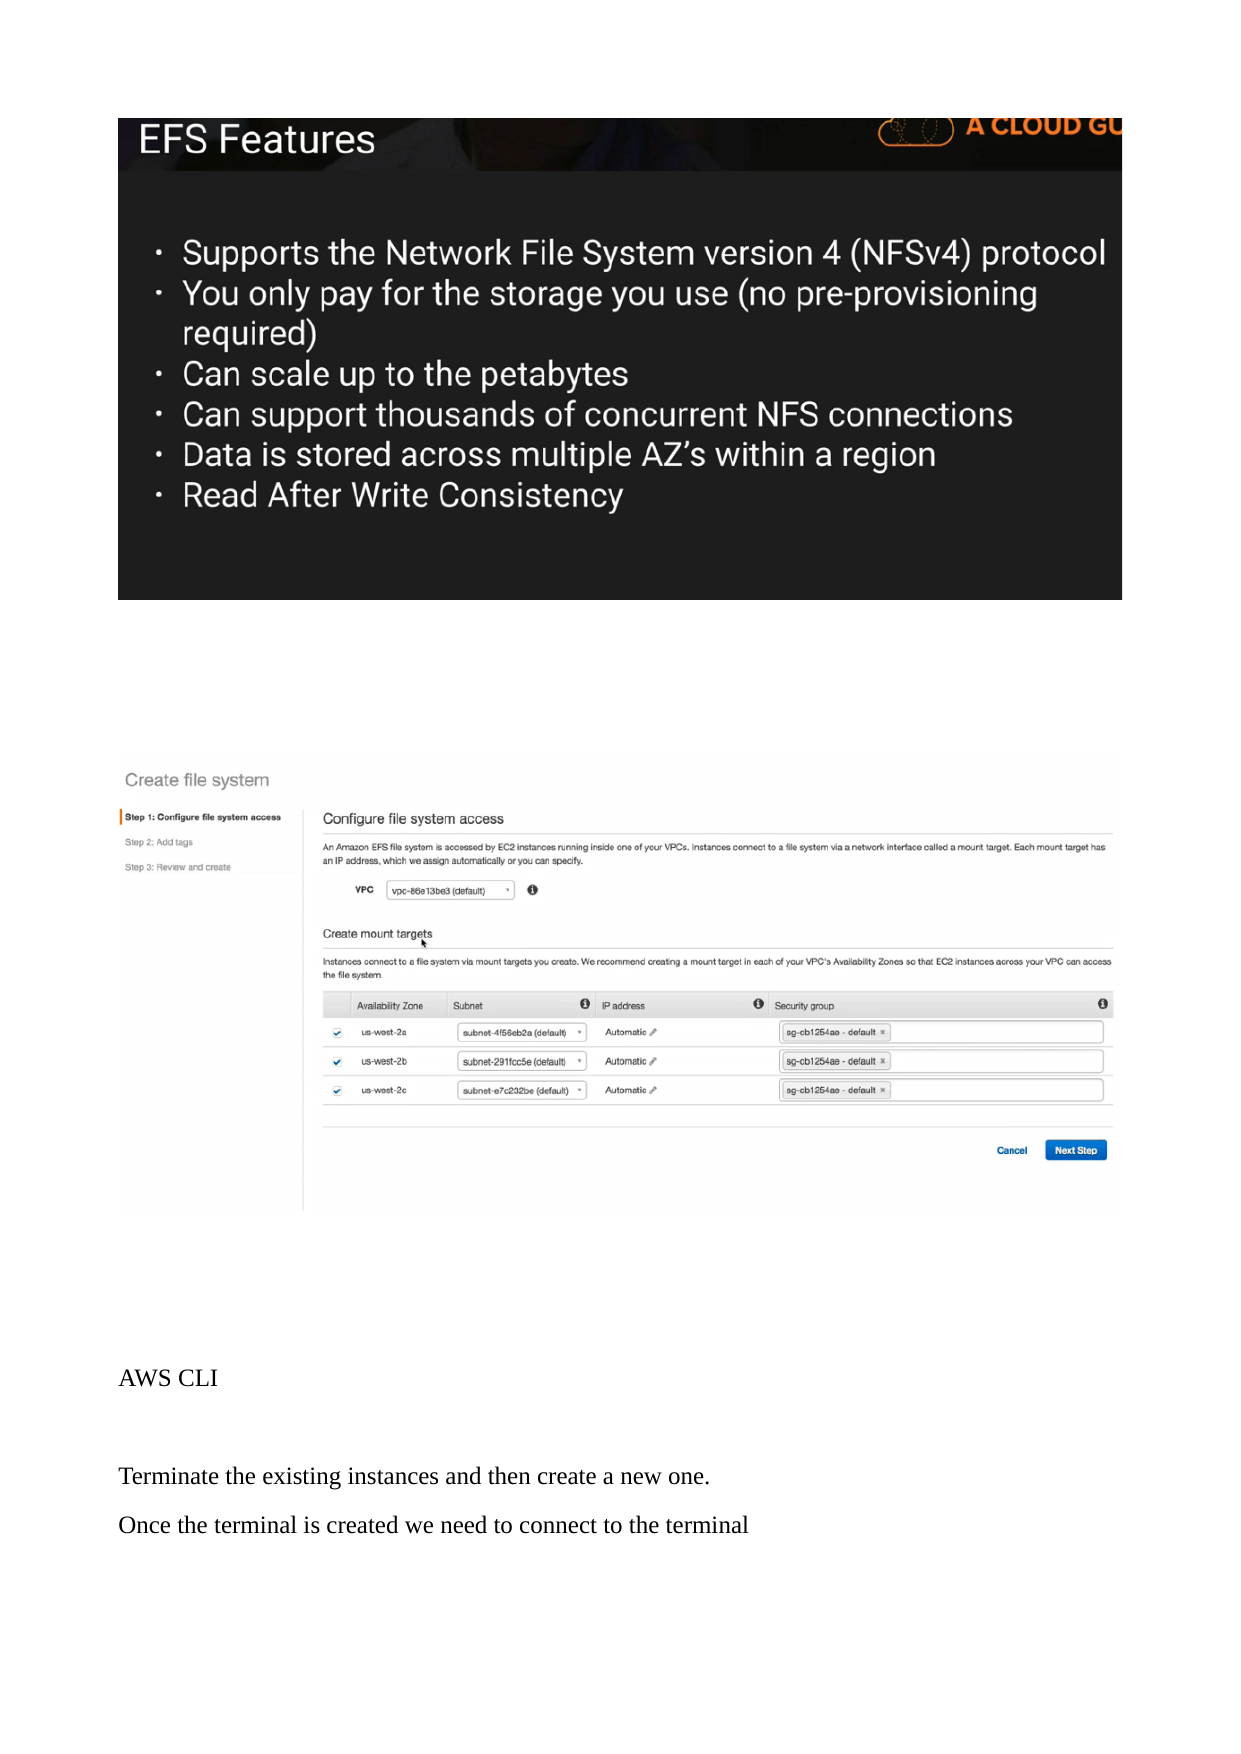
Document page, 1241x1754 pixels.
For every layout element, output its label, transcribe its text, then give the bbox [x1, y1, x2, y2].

picture [118, 752, 1123, 1211]
text AWS CLI [118, 1363, 1122, 1392]
picture [118, 118, 1123, 600]
text Once the terminal is created we need to connect to the terminal [118, 1510, 1122, 1539]
text Terminate the existing instances and then create a new one. [118, 1461, 1122, 1490]
